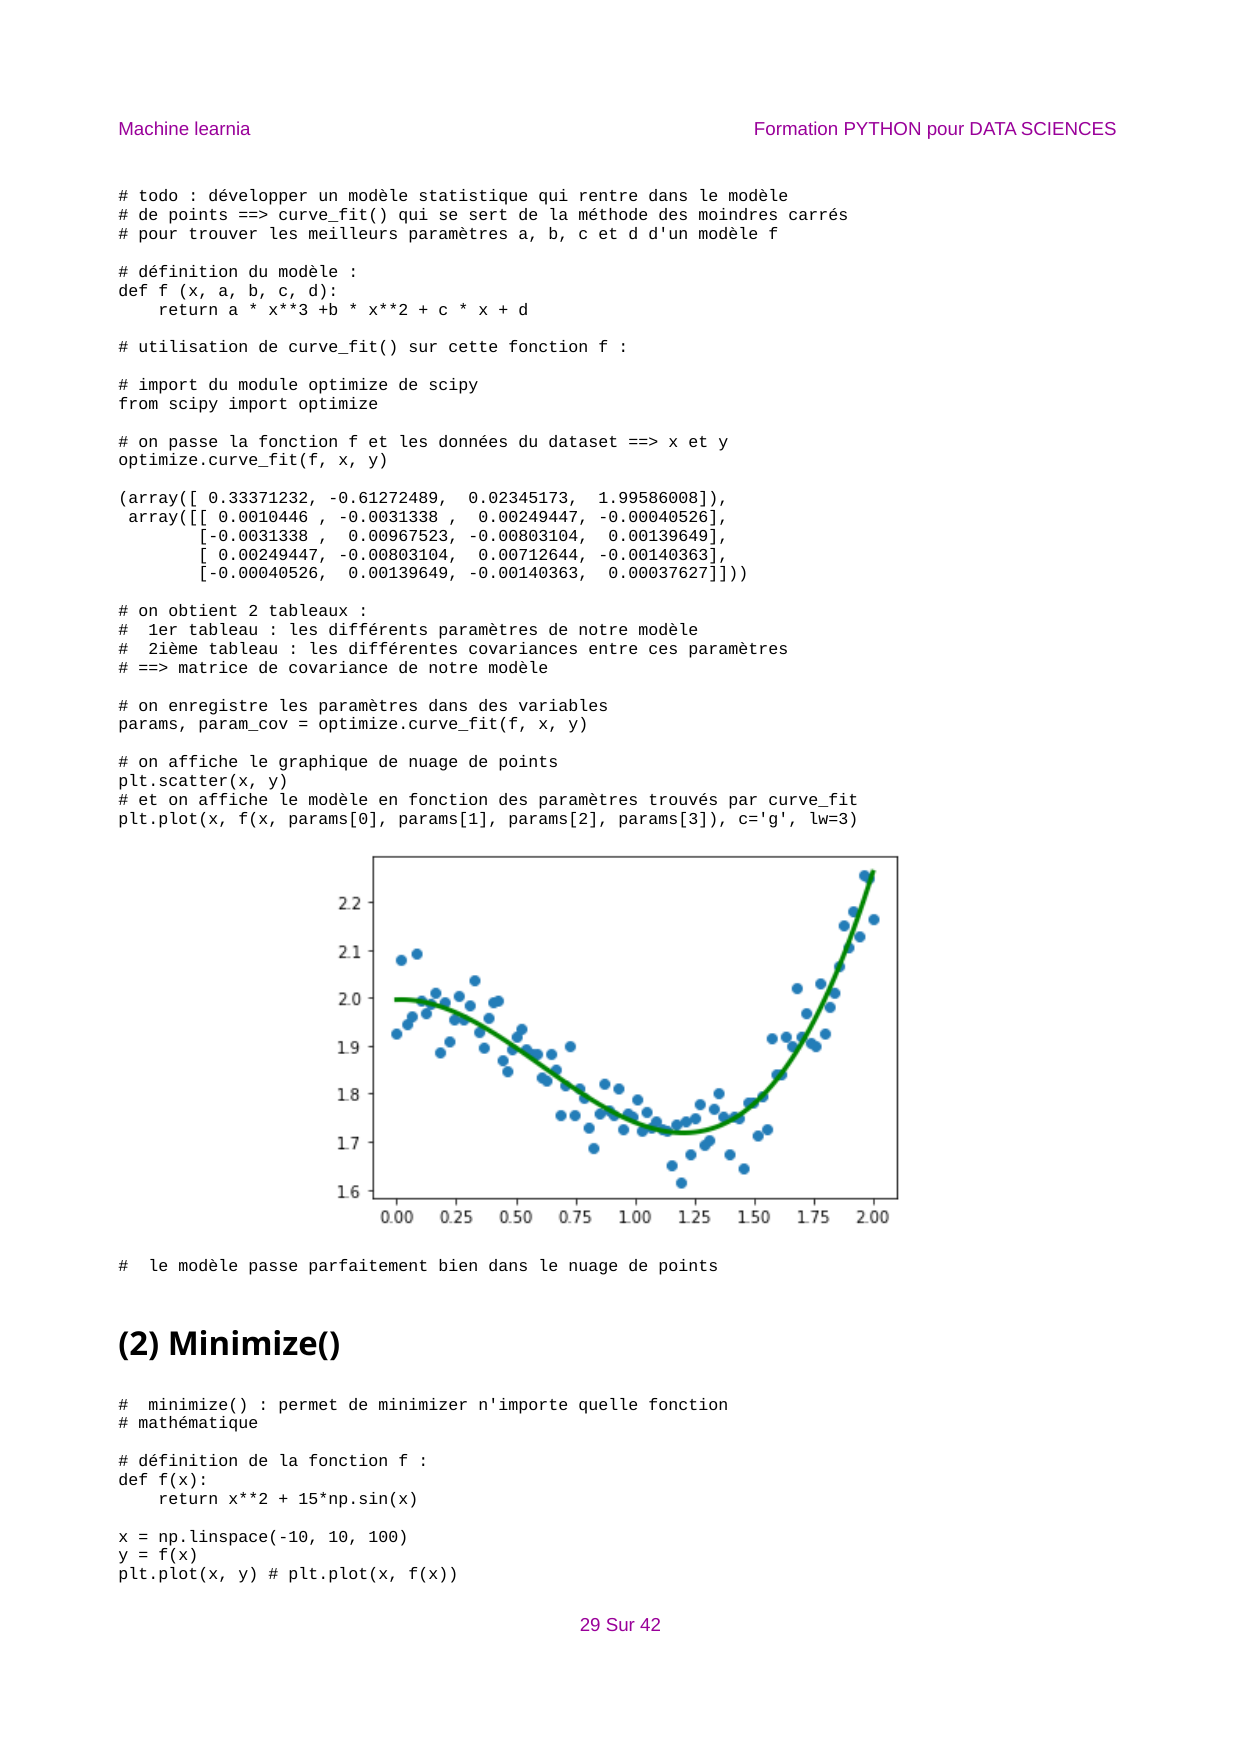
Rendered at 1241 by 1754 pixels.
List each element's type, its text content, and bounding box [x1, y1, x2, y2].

text def f(x): [118, 1472, 1122, 1490]
text # et on affiche le modèle en fonction des paramètres trouvés par curve_fit [118, 791, 1122, 810]
text # pour trouver les meilleurs paramètres a, b, c et d d'un modèle f [118, 226, 1122, 244]
text y = f(x) [118, 1547, 1122, 1566]
text plt.plot(x, f(x, params[0], params[1], params[2], params[3]), c='g', lw=3) [118, 810, 1122, 829]
text # définition du modèle : [118, 263, 1122, 282]
subtitle (2) Minimize() [118, 1320, 1122, 1365]
text plt.plot(x, y) # plt.plot(x, f(x)) [118, 1566, 1122, 1585]
text return a * x**3 +b * x**2 + c * x + d [118, 301, 1122, 320]
text # 1er tableau : les différents paramètres de notre modèle [118, 622, 1122, 641]
text x = np.linspace(-10, 10, 100) [118, 1528, 1122, 1547]
text # 2ième tableau : les différentes covariances entre ces paramètres [118, 641, 1122, 659]
text [-0.0031338 , 0.00967523, -0.00803104, 0.00139649], [118, 527, 1122, 546]
text # import du module optimize de scipy [118, 377, 1122, 395]
text [ 0.00249447, -0.00803104, 0.00712644, -0.00140363], [118, 546, 1122, 565]
text optimize.curve_fit(f, x, y) [118, 452, 1122, 471]
picture [318, 847, 922, 1239]
text # définition de la fonction f : [118, 1453, 1122, 1472]
text array([[ 0.0010446 , -0.0031338 , 0.00249447, -0.00040526], [118, 508, 1122, 527]
text return x**2 + 15*np.sin(x) [118, 1490, 1122, 1509]
text # ==> matrice de covariance de notre modèle [118, 659, 1122, 678]
text def f (x, a, b, c, d): [118, 282, 1122, 301]
text from scipy import optimize [118, 395, 1122, 414]
text params, param_cov = optimize.curve_fit(f, x, y) [118, 716, 1122, 735]
text # on affiche le graphique de nuage de points [118, 754, 1122, 772]
text (array([ 0.33371232, -0.61272489, 0.02345173, 1.99586008]), [118, 490, 1122, 508]
text # utilisation de curve_fit() sur cette fonction f : [118, 339, 1122, 358]
text # on obtient 2 tableaux : [118, 603, 1122, 622]
text # todo : développer un modèle statistique qui rentre dans le modèle [118, 188, 1122, 207]
text # le modèle passe parfaitement bien dans le nuage de points [118, 1257, 1122, 1276]
text # on passe la fonction f et les données du dataset ==> x et y [118, 433, 1122, 452]
text # on enregistre les paramètres dans des variables [118, 697, 1122, 716]
text # mathématique [118, 1415, 1122, 1434]
text # de points ==> curve_fit() qui se sert de la méthode des moindres carrés [118, 207, 1122, 226]
text plt.scatter(x, y) [118, 772, 1122, 791]
text # minimize() : permet de minimizer n'importe quelle fonction [118, 1396, 1122, 1415]
text [-0.00040526, 0.00139649, -0.00140363, 0.00037627]])) [118, 565, 1122, 584]
